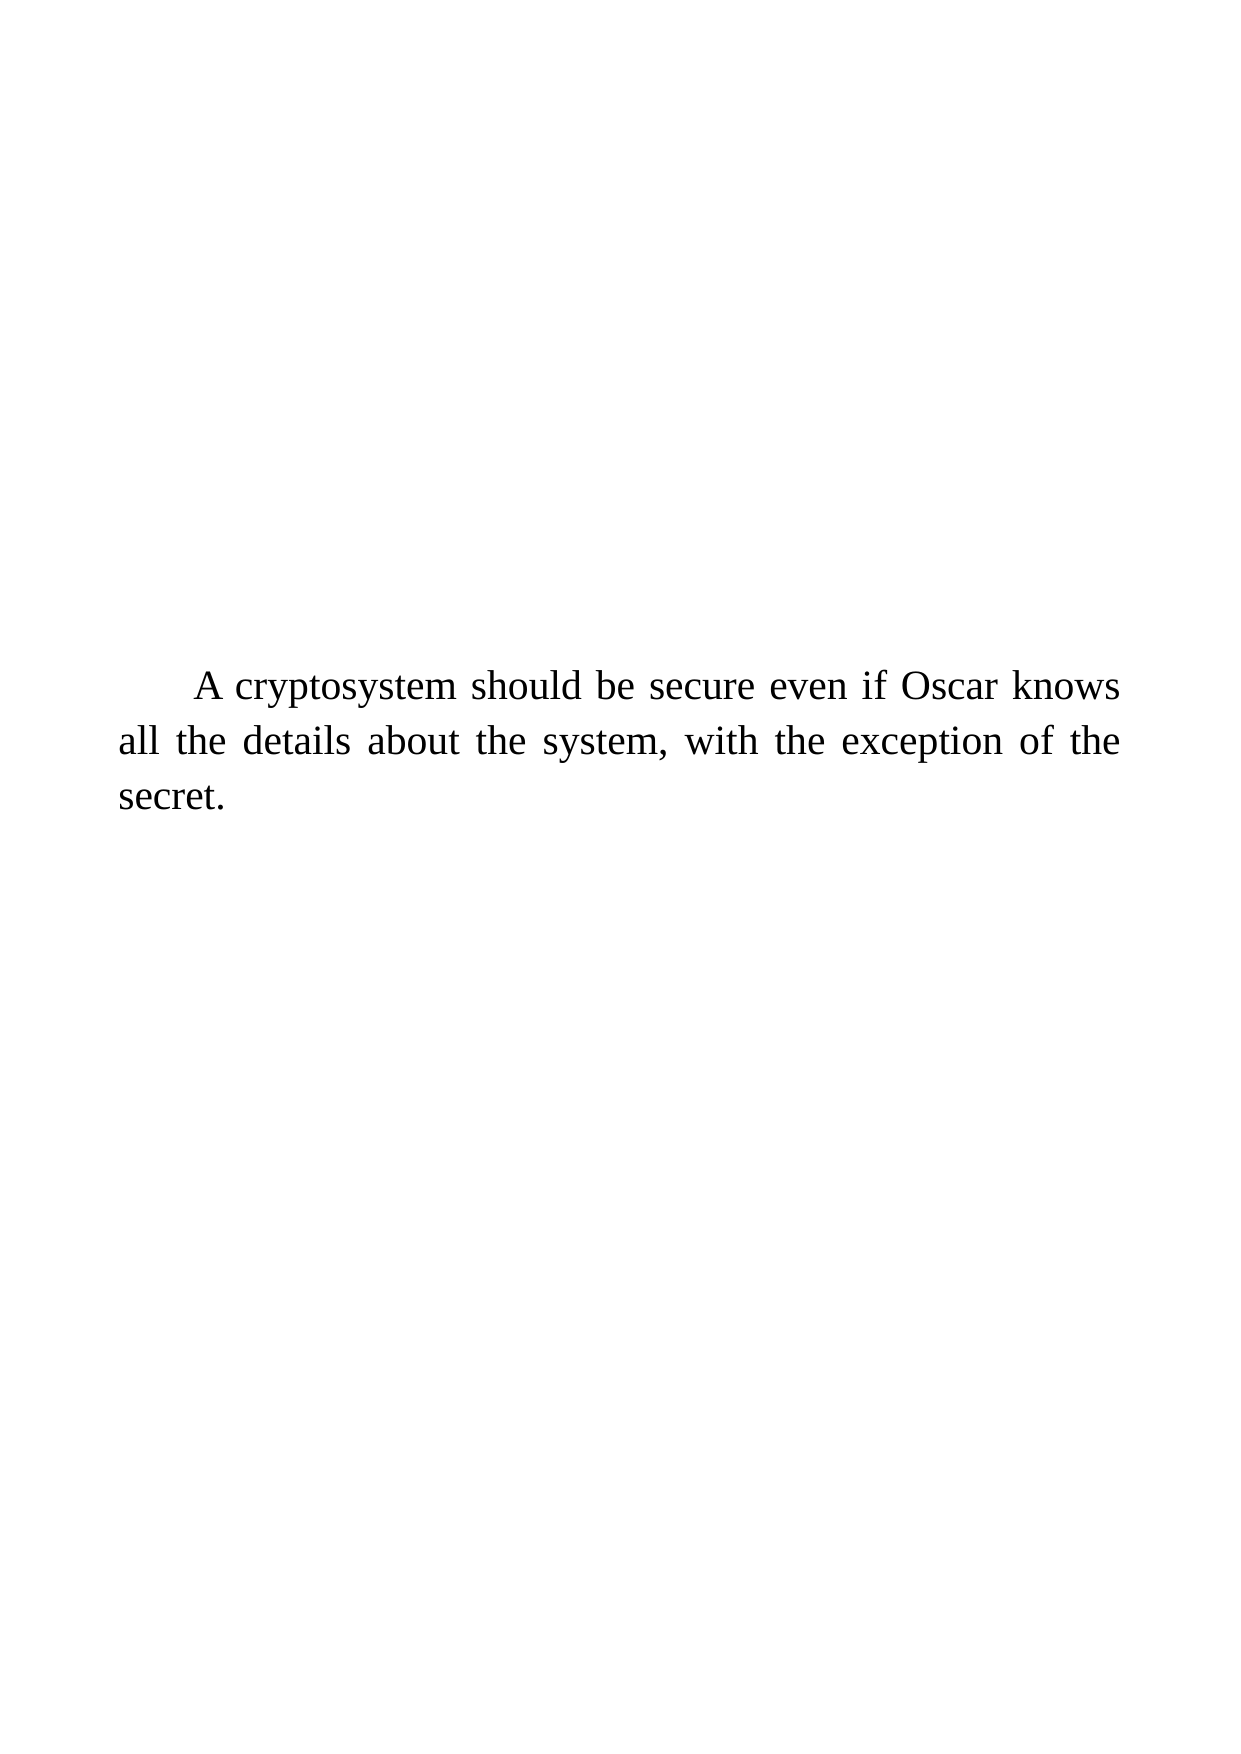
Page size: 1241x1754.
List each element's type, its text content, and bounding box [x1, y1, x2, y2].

text A cryptosystem should be secure even if Oscar knows all the details about the system, with the exception of the secret. [118, 661, 1122, 819]
